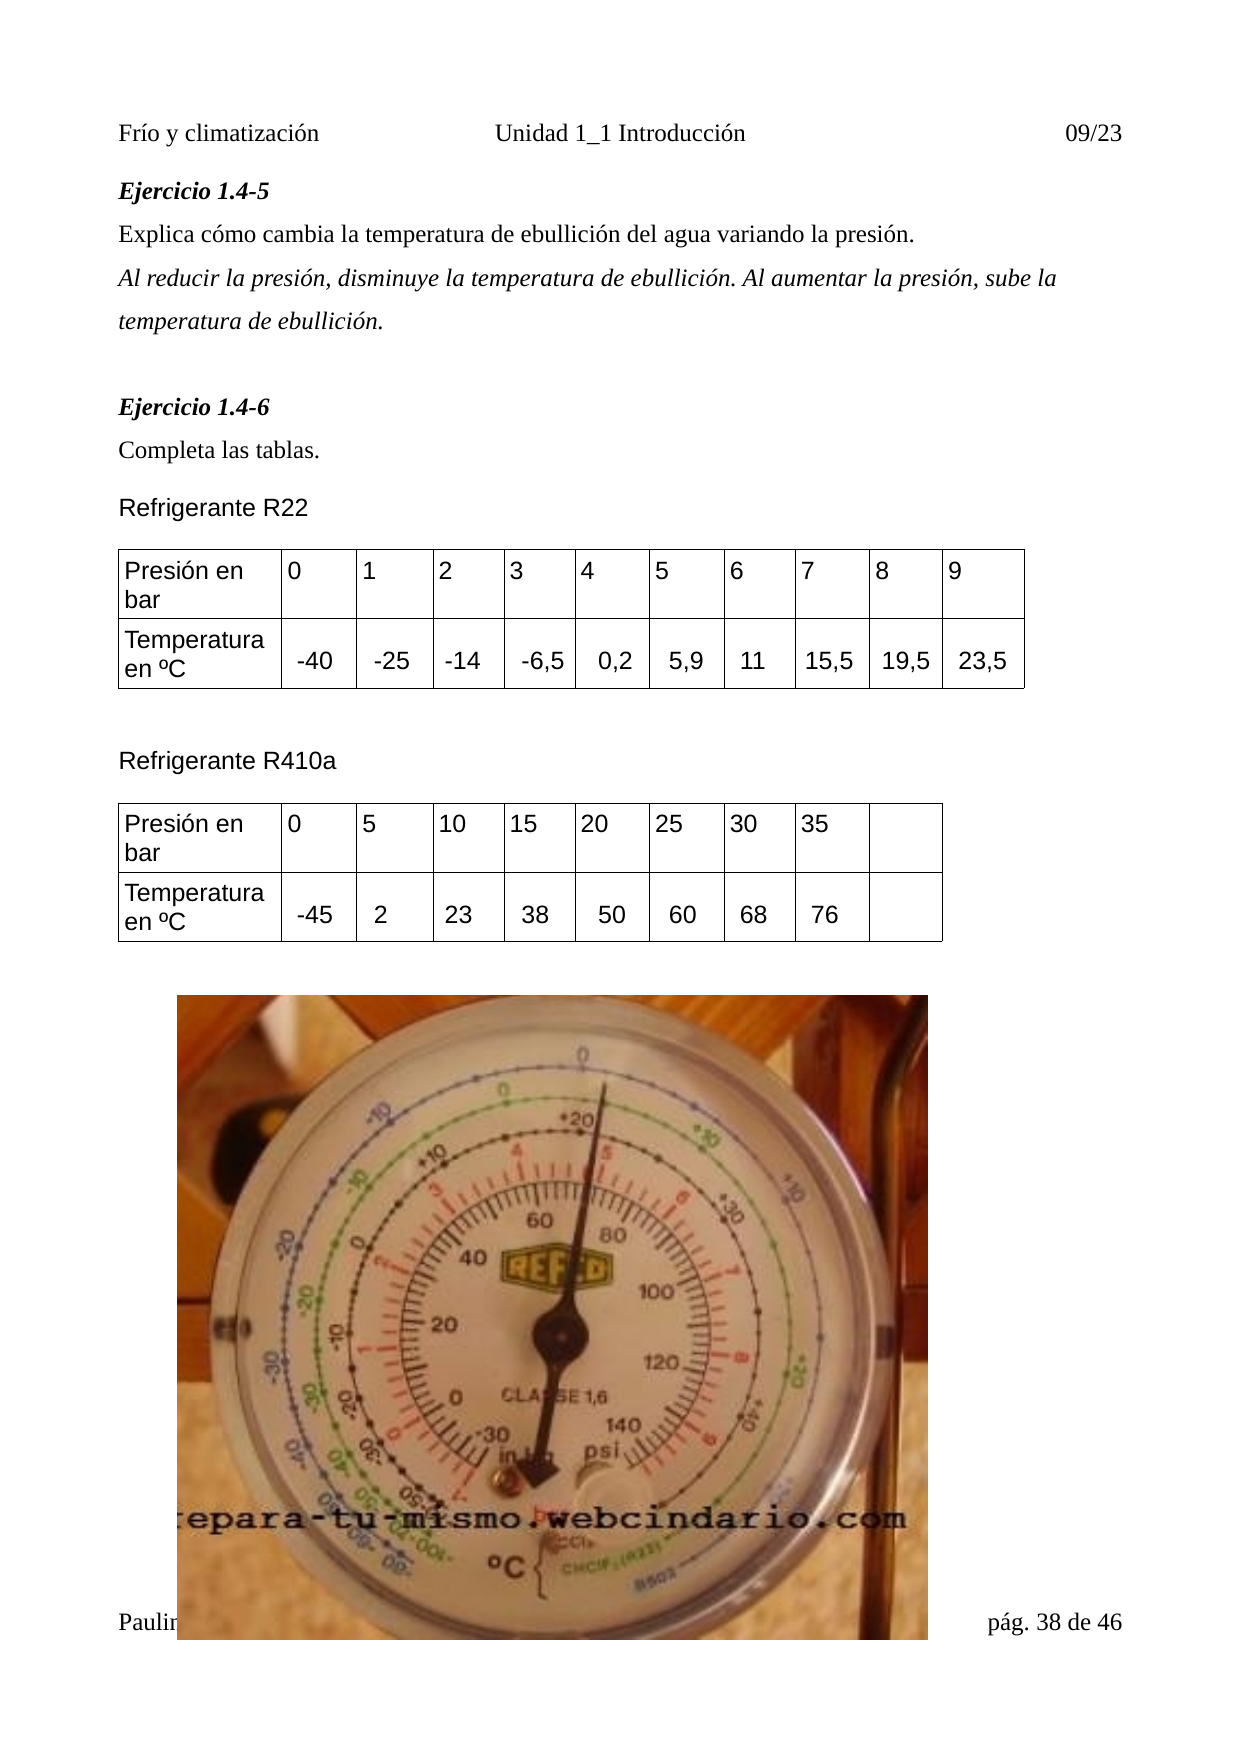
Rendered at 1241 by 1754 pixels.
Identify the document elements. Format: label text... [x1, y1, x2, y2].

text Explica cómo cambia la temperatura de ebullición del agua variando la presión. [118, 219, 1122, 248]
text Completa las tablas. [118, 435, 1122, 464]
picture [177, 995, 928, 1640]
text Ejercicio 1.4-5 [118, 176, 1122, 205]
text Ejercicio 1.4-6 [118, 392, 1122, 421]
text Al reducir la presión, disminuye la temperatura de ebullición. Al aumentar la presión, sube la temperatura de ebullición. [118, 263, 1122, 334]
